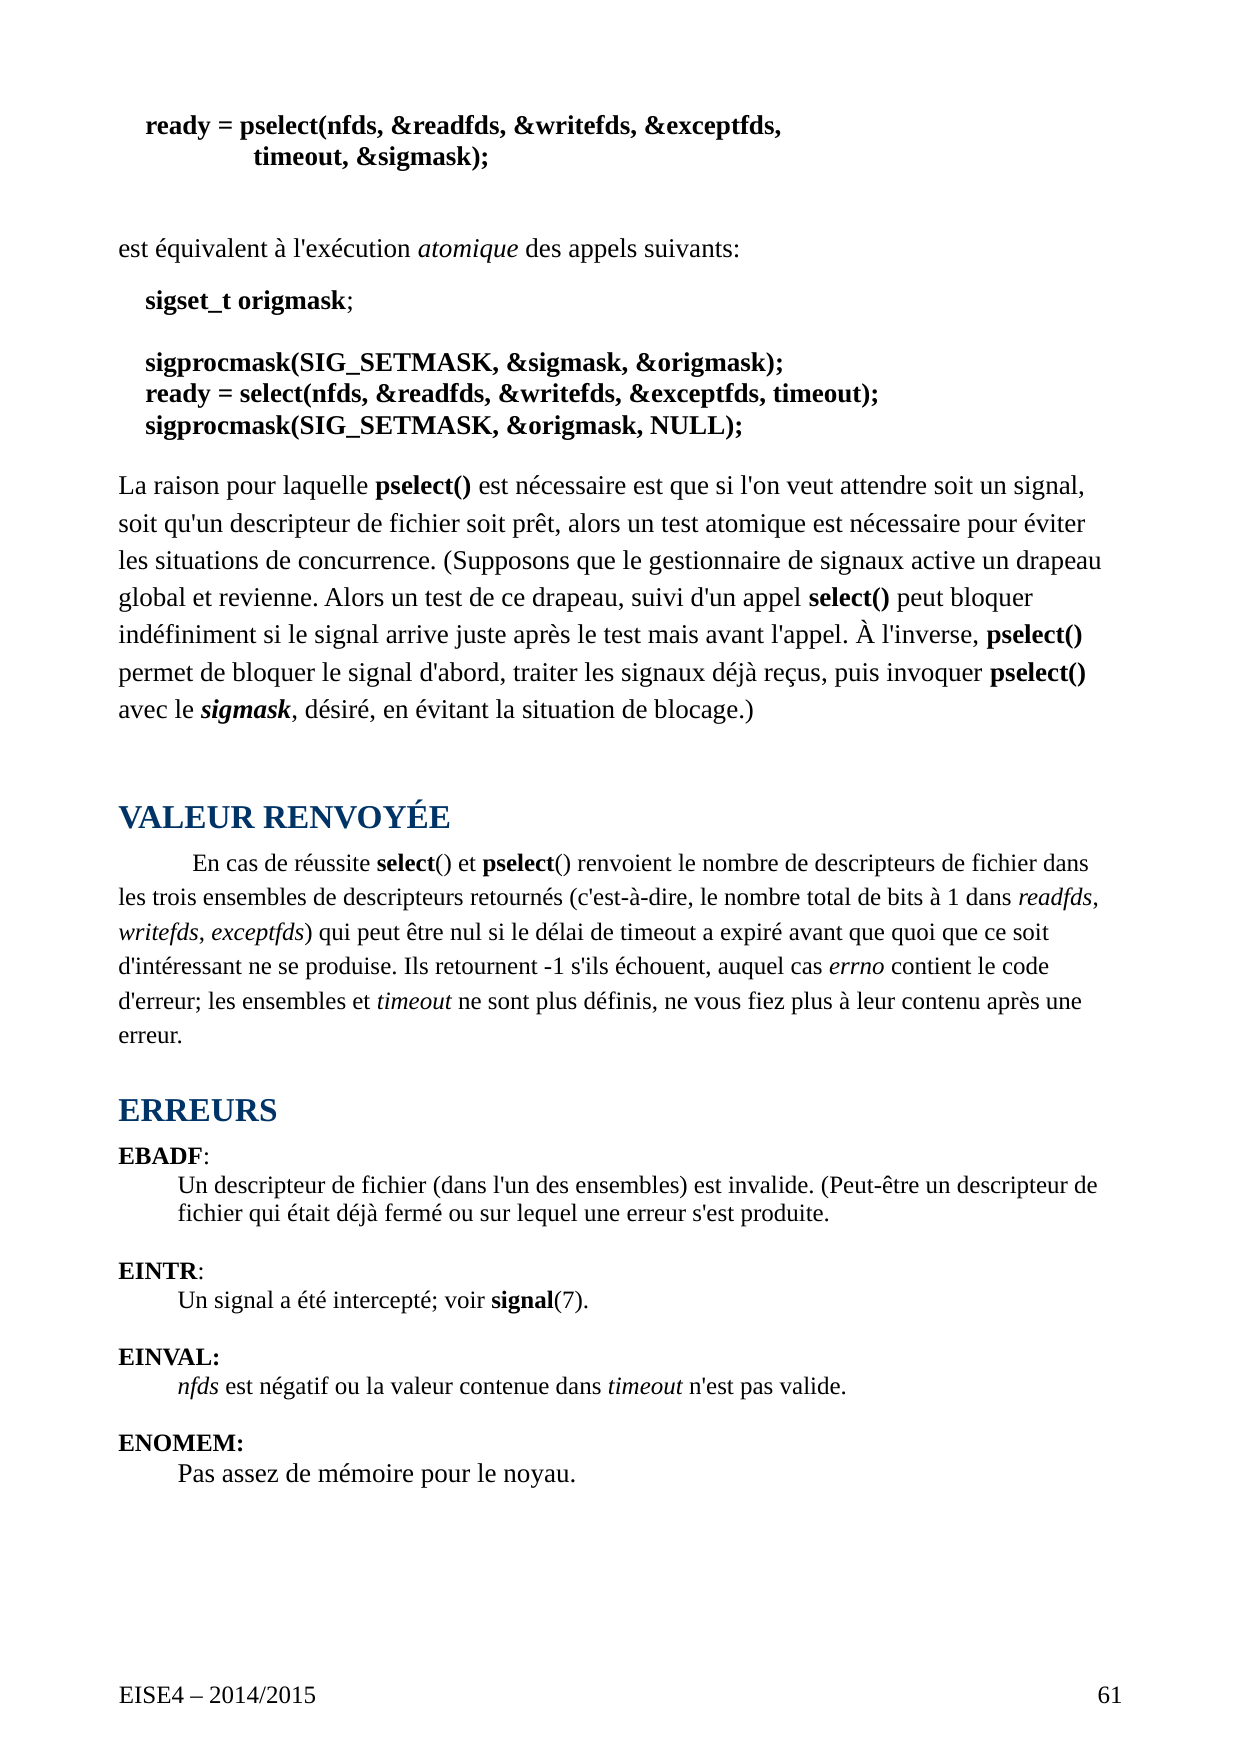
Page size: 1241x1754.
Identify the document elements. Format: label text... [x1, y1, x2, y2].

list Un descripteur de fichier (dans l'un des ensembles) est invalide. (Peut-être un descripteur de fichier qui était déjà fermé ou sur lequel une erreur s'est produite. [177, 1170, 1122, 1227]
list nfds est négatif ou la valeur contenue dans timeout n'est pas valide. [177, 1371, 1122, 1400]
subtitle VALEUR RENVOYÉE [118, 797, 1122, 835]
text est équivalent à l'exécution atomique des appels suivants: [118, 232, 1122, 263]
text En cas de réussite select() et pselect() renvoient le nombre de descripteurs de fichier dans les trois ensembles de descripteurs retournés (c'est-à-dire, le nombre total de bits à 1 dans readfds, writefds, exceptfds) qui peut être nul si le délai de timeout a expiré avant que quoi que ce soit d'intéressant ne se produise. Ils retournent -1 s'ils échouent, auquel cas errno contient le code d'erreur; les ensembles et timeout ne sont plus définis, ne vous fiez plus à leur contenu après une erreur. [118, 848, 1122, 1049]
list Un signal a été intercepté; voir signal(7). [177, 1285, 1122, 1313]
text sigset_t origmask; [118, 284, 1122, 315]
text ready = pselect(nfds, &readfds, &writefds, &exceptfds, [118, 109, 1122, 141]
text ready = select(nfds, &readfds, &writefds, &exceptfds, timeout); [118, 378, 1122, 409]
text sigprocmask(SIG_SETMASK, &origmask, NULL); [118, 409, 1122, 440]
subtitle EINTR: [118, 1256, 1122, 1285]
subtitle ERREURS [118, 1090, 1122, 1128]
subtitle EBADF: [118, 1141, 1122, 1170]
subtitle ENOMEM: [118, 1428, 1122, 1457]
subtitle EINVAL: [118, 1342, 1122, 1371]
text timeout, &sigmask); [118, 141, 1122, 172]
text sigprocmask(SIG_SETMASK, &sigmask, &origmask); [118, 346, 1122, 378]
text La raison pour laquelle pselect() est nécessaire est que si l'on veut attendre soit un signal, soit qu'un descripteur de fichier soit prêt, alors un test atomique est nécessaire pour éviter les situations de concurrence. (Supposons que le gestionnaire de signaux active un drapeau global et revienne. Alors un test de ce drapeau, suivi d'un appel select() peut bloquer indéfiniment si le signal arrive juste après le test mais avant l'appel. À l'inverse, pselect() permet de bloquer le signal d'abord, traiter les signaux déjà reçus, puis invoquer pselect() avec le sigmask, désiré, en évitant la situation de blocage.) [118, 469, 1122, 724]
list Pas assez de mémoire pour le noyau. [177, 1457, 1122, 1488]
